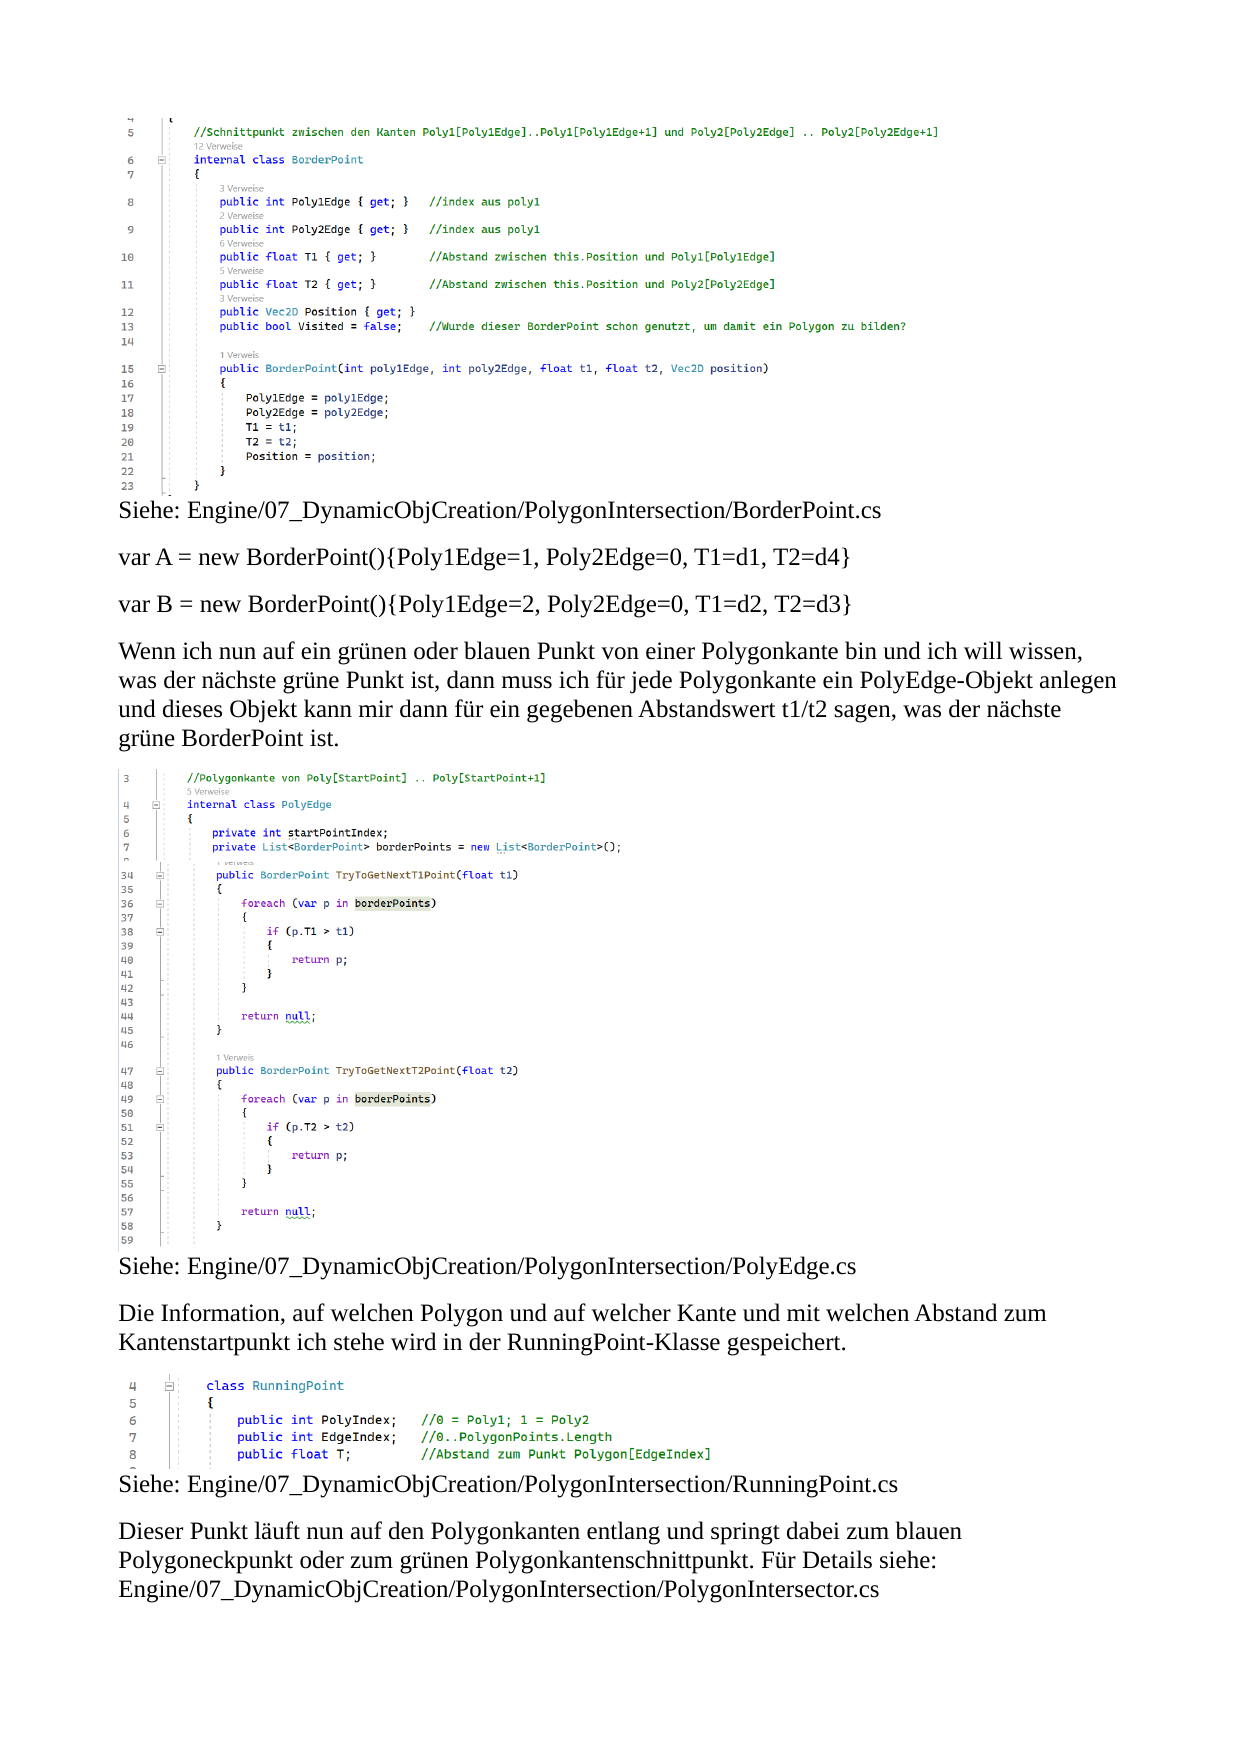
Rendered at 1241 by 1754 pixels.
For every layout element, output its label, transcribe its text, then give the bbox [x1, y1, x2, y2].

text Wenn ich nun auf ein grünen oder blauen Punkt von einer Polygonkante bin und ich will wissen, was der nächste grüne Punkt ist, dann muss ich für jede Polygonkante ein PolyEdge-Objekt anlegen und dieses Objekt kann mir dann für ein gegebenen Abstandswert t1/t2 sagen, was der nächste grüne BorderPoint ist. [118, 636, 1122, 751]
text Dieser Punkt läuft nun auf den Polygonkanten entlang und springt dabei zum blauen Polygoneckpunkt oder zum grünen Polygonkantenschnittpunkt. Für Details siehe: Engine/07_DynamicObjCreation/PolygonIntersection/PolygonIntersector.cs [118, 1516, 1122, 1602]
picture [118, 769, 625, 1252]
text Siehe: Engine/07_DynamicObjCreation/PolygonIntersection/BorderPoint.cs [118, 118, 1122, 524]
picture [118, 118, 944, 496]
text Siehe: Engine/07_DynamicObjCreation/PolygonIntersection/PolyEdge.cs [118, 770, 1122, 1280]
picture [118, 1374, 726, 1469]
text var A = new BorderPoint(){Poly1Edge=1, Poly2Edge=0, T1=d1, T2=d4} [118, 542, 1122, 571]
text var B = new BorderPoint(){Poly1Edge=2, Poly2Edge=0, T1=d2, T2=d3} [118, 589, 1122, 618]
text Siehe: Engine/07_DynamicObjCreation/PolygonIntersection/RunningPoint.cs [118, 1374, 1122, 1498]
text Die Information, auf welchen Polygon und auf welcher Kante und mit welchen Abstand zum Kantenstartpunkt ich stehe wird in der RunningPoint-Klasse gespeichert. [118, 1298, 1122, 1356]
